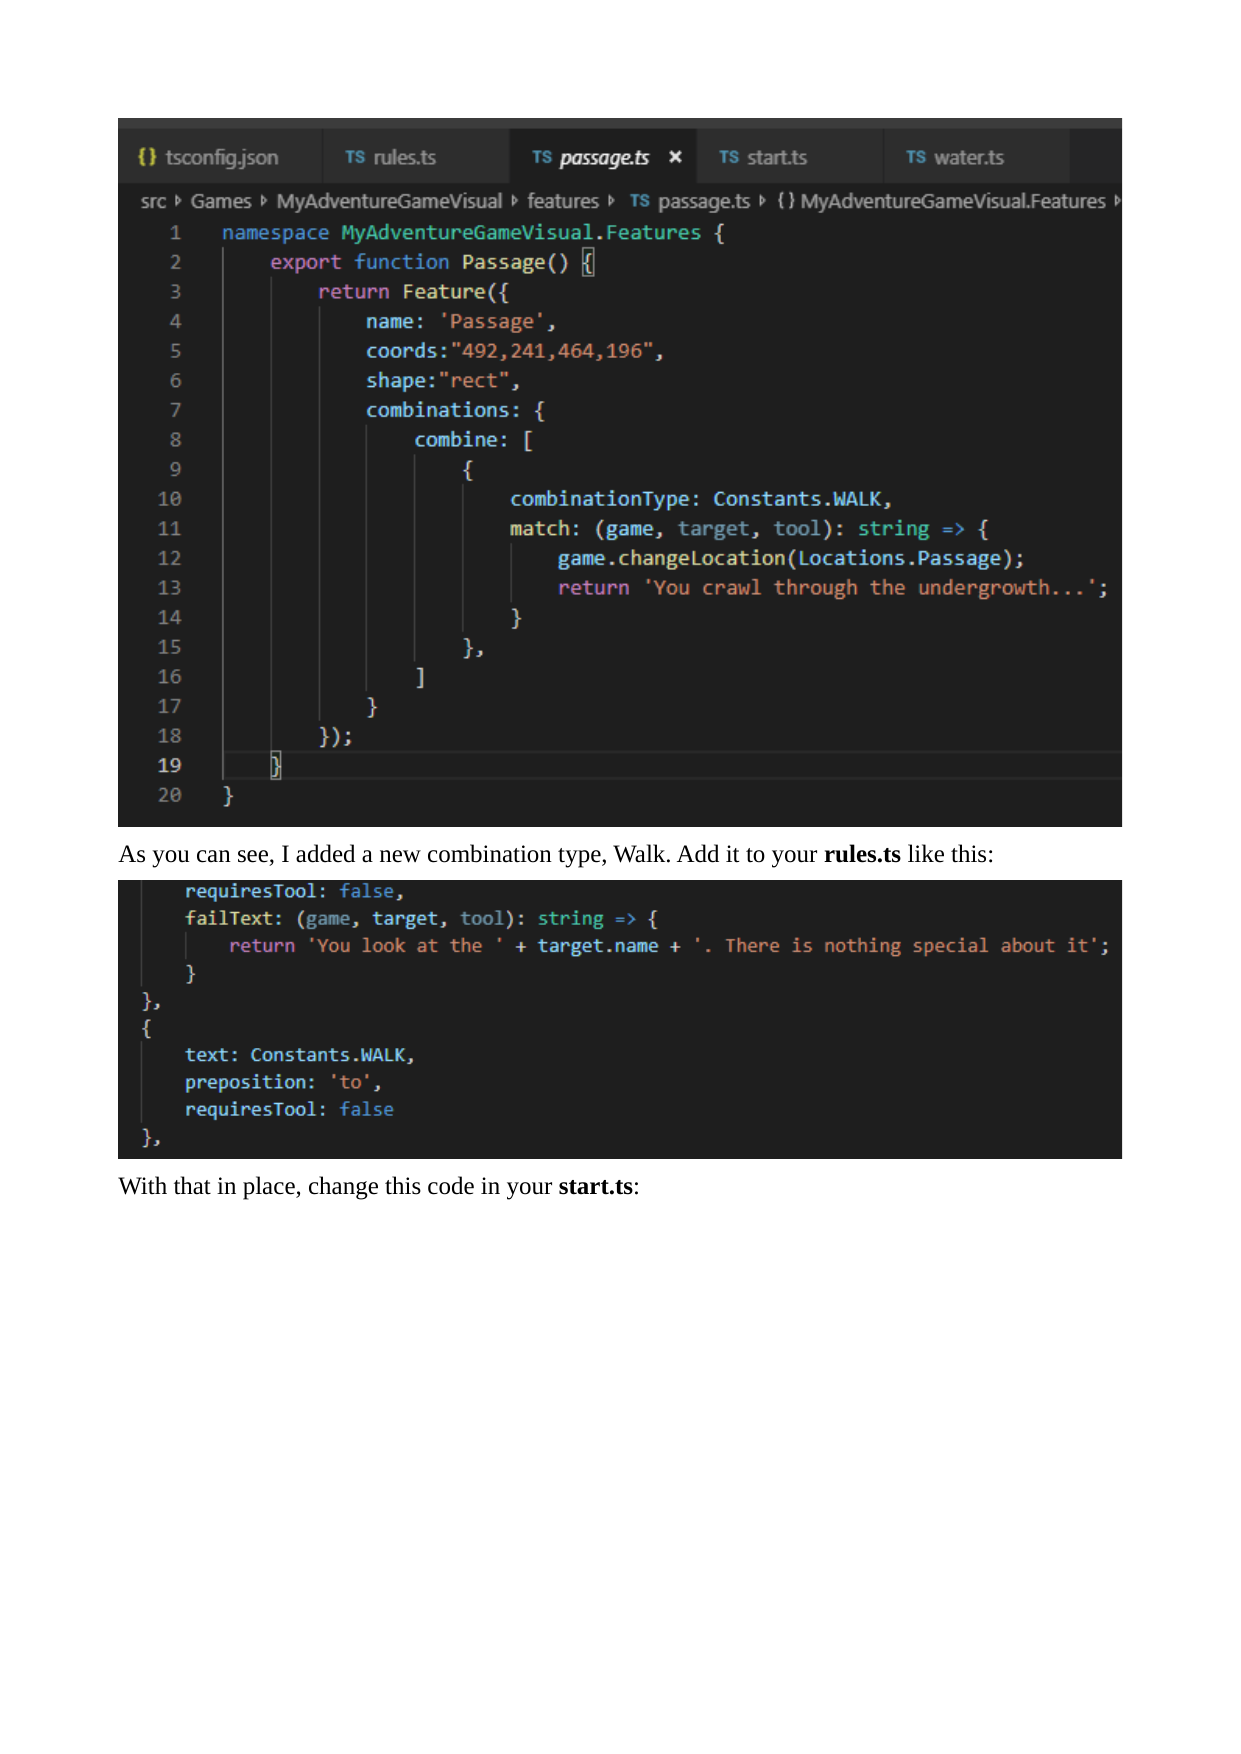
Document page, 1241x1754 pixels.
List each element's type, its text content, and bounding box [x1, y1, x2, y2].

text As you can see, I added a new combination type, Walk. Add it to your rules.ts like this: [118, 839, 1122, 867]
text With that in place, change this code in your start.ts: [118, 1171, 1122, 1200]
